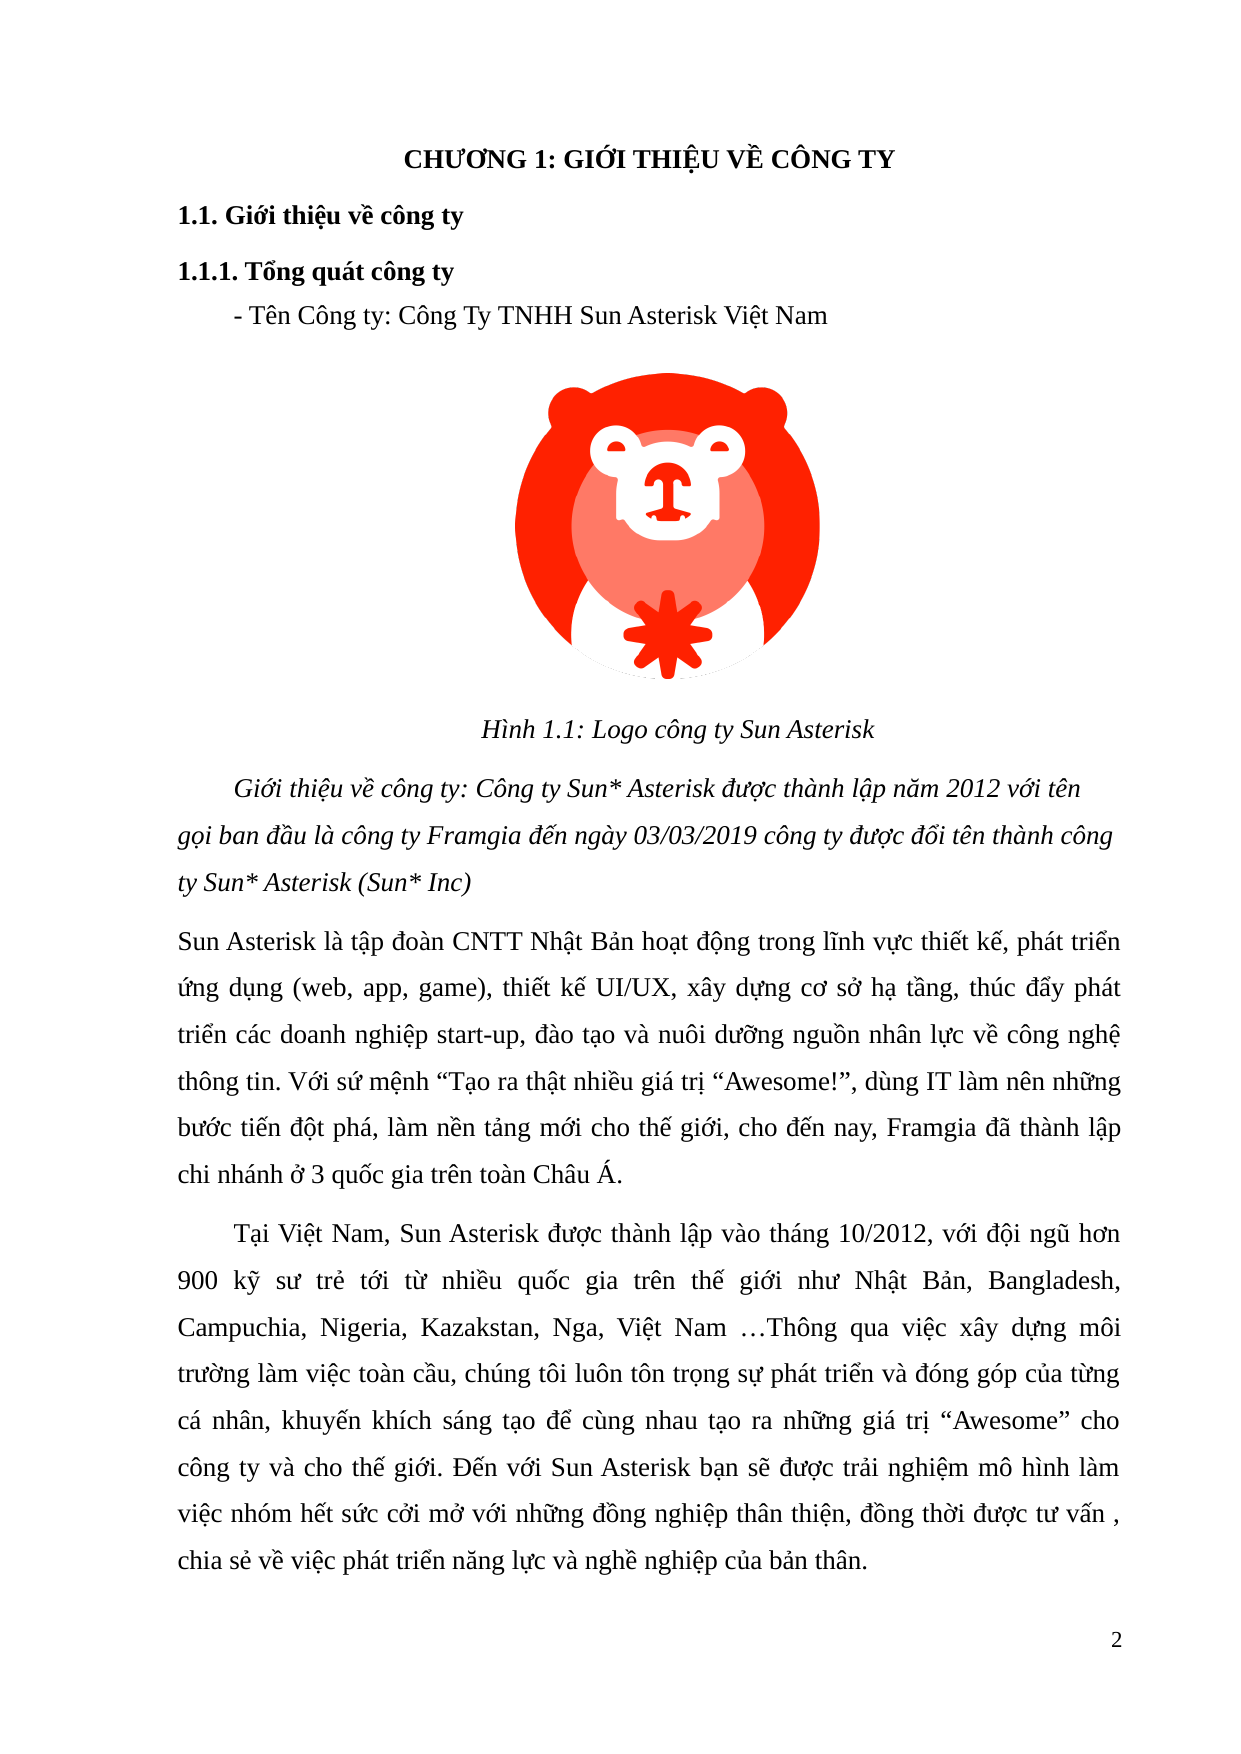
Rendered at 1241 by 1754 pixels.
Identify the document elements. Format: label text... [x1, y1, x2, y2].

subtitle 1.1. Giới thiệu về công ty [177, 199, 1122, 230]
text Hình 1.1: Logo công ty Sun Asterisk [874, 713, 1122, 744]
text Sun Asterisk là tập đoàn CNTT Nhật Bản hoạt động trong lĩnh vực thiết kế, phát triển ứng dụng (web, app, game), thiết kế UI/UX, xây dựng cơ sở hạ tầng, thúc đẩy phát triển các doanh nghiệp start-up, đào tạo và nuôi dưỡng nguồn nhân lực về công nghệ thông tin. Với sứ mệnh “Tạo ra thật nhiều giá trị “Awesome!”, dùng IT làm nên những bước tiến đột phá, làm nền tảng mới cho thế giới, cho đến nay, Framgia đã thành lập chi nhánh ở 3 quốc gia trên toàn Châu Á. [177, 925, 1122, 1189]
subtitle CHƯƠNG 1: GIỚI THIỆU VỀ CÔNG TY [177, 143, 1122, 174]
text Tại Việt Nam, Sun Asterisk được thành lập vào tháng 10/2012, với đội ngũ hơn 900 kỹ sư trẻ tới từ nhiều quốc gia trên thế giới như Nhật Bản, Bangladesh, Campuchia, Nigeria, Kazakstan, Nga, Việt Nam …Thông qua việc xây dựng môi trường làm việc toàn cầu, chúng tôi luôn tôn trọng sự phát triển và đóng góp của từng cá nhân, khuyến khích sáng tạo để cùng nhau tạo ra những giá trị “Awesome” cho công ty và cho thế giới. Đến với Sun Asterisk bạn sẽ được trải nghiệm mô hình làm việc nhóm hết sức cởi mở với những đồng nghiệp thân thiện, đồng thời được tư vấn , chia sẻ về việc phát triển năng lực và nghề nghiệp của bản thân. [177, 1217, 1122, 1575]
picture [515, 373, 820, 679]
text Hình 1.1: Logo công ty Sun Asterisk [177, 713, 481, 744]
subtitle 1.1.1. Tổng quát công ty [177, 255, 1122, 287]
text - Tên Công ty: Công Ty TNHH Sun Asterisk Việt Nam [177, 299, 1122, 330]
text Giới thiệu về công ty: Công ty Sun* Asterisk được thành lập năm 2012 với tên gọi ban đầu là công ty Framgia đến ngày 03/03/2019 công ty được đổi tên thành công ty Sun* Asterisk (Sun* Inc) [177, 772, 1122, 897]
